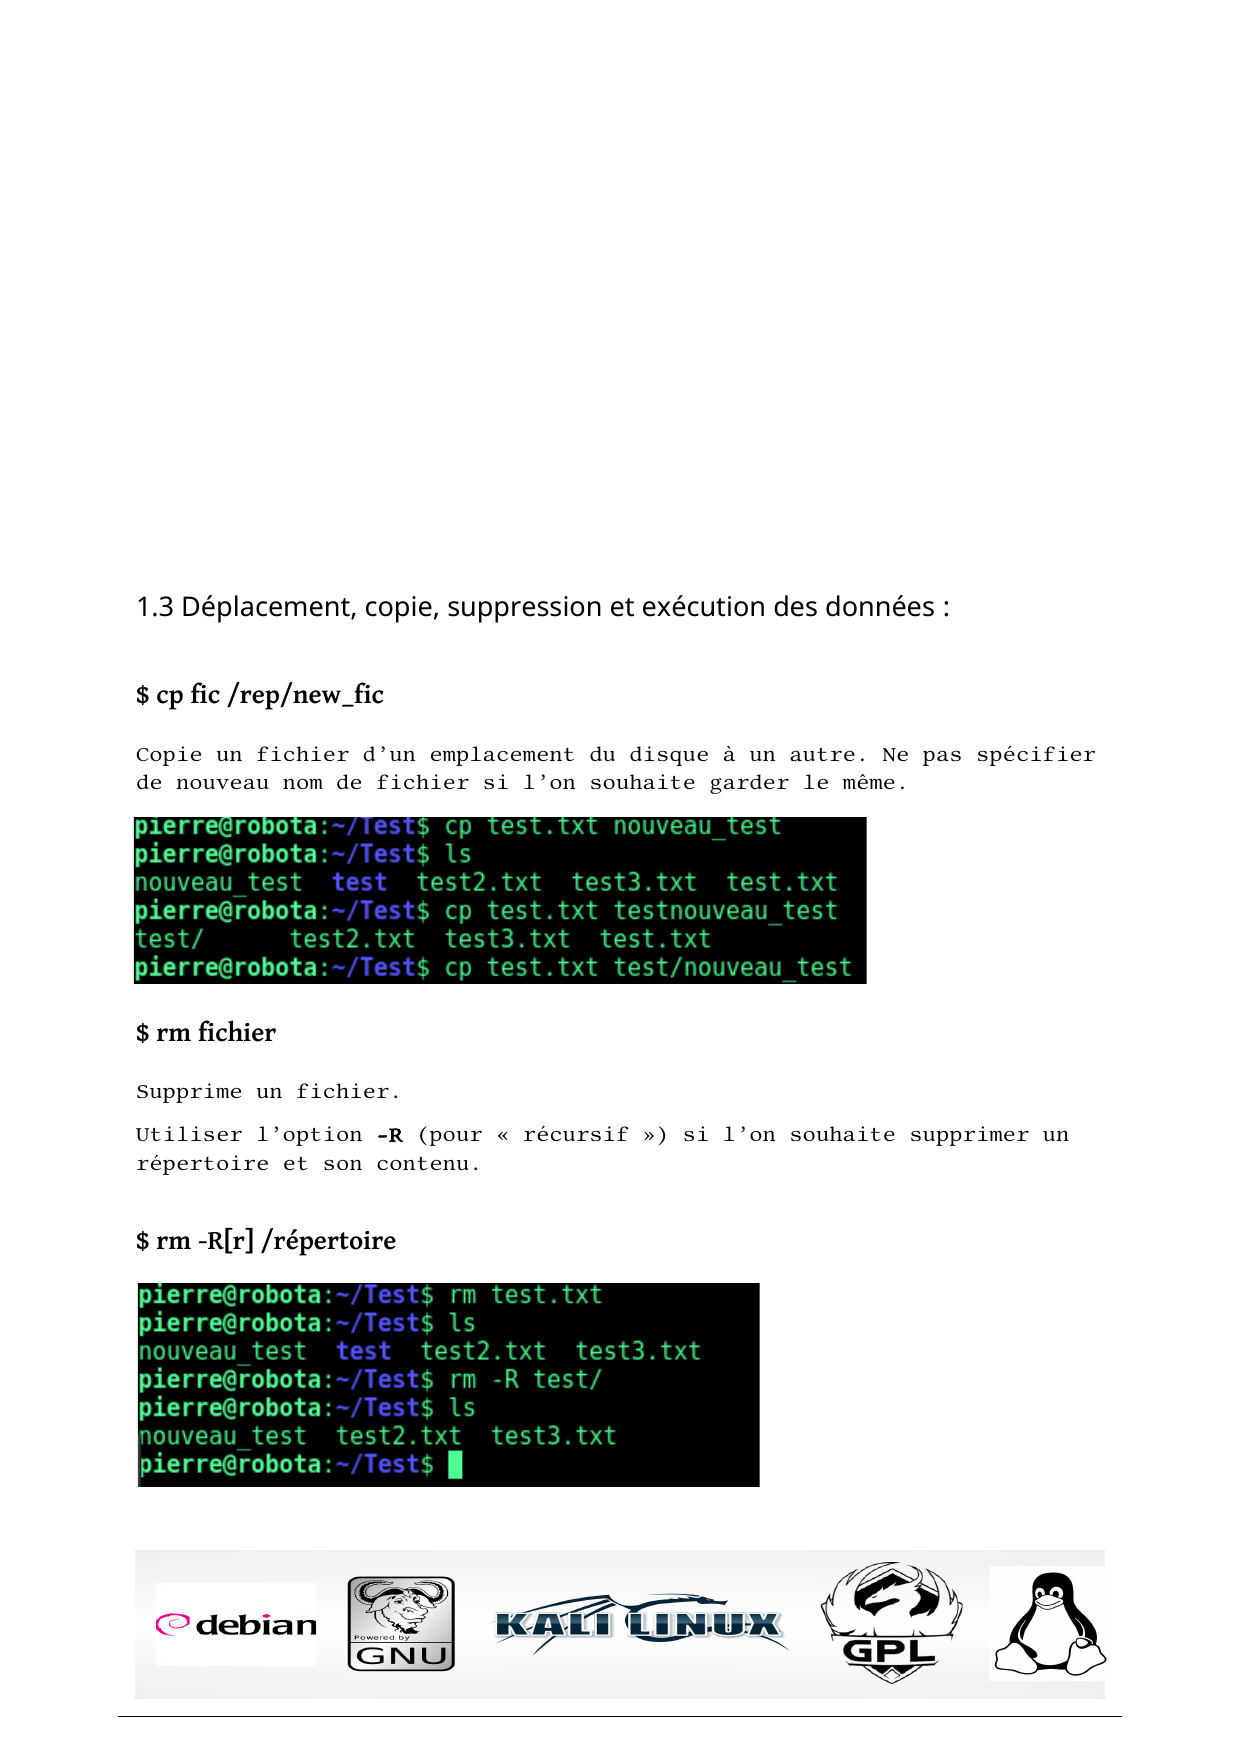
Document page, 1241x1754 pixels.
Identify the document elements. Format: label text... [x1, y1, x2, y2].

text $ rm -R[r] /répertoire [136, 1226, 1104, 1257]
text Supprime un fichier. [136, 1080, 1104, 1104]
picture [137, 1283, 760, 1487]
picture [476, 1579, 799, 1670]
picture [156, 1583, 317, 1666]
picture [989, 1566, 1112, 1681]
picture [820, 1562, 963, 1684]
text Copie un fichier d’un emplacement du disque à un autre. Ne pas spécifier de nouveau nom de fichier si l’on souhaite garder le même. [136, 742, 1104, 794]
text $ cp fic /rep/new_fic [136, 680, 1104, 711]
text $ rm fichier [136, 1017, 1104, 1049]
subtitle 1.3 Déplacement, copie, suppression et exécution des données : [136, 587, 1104, 624]
picture [133, 817, 867, 984]
text Utiliser l’option -R (pour « récursif ») si l’on souhaite supprimer un répertoire et son contenu. [136, 1123, 1104, 1175]
picture [341, 1573, 460, 1674]
